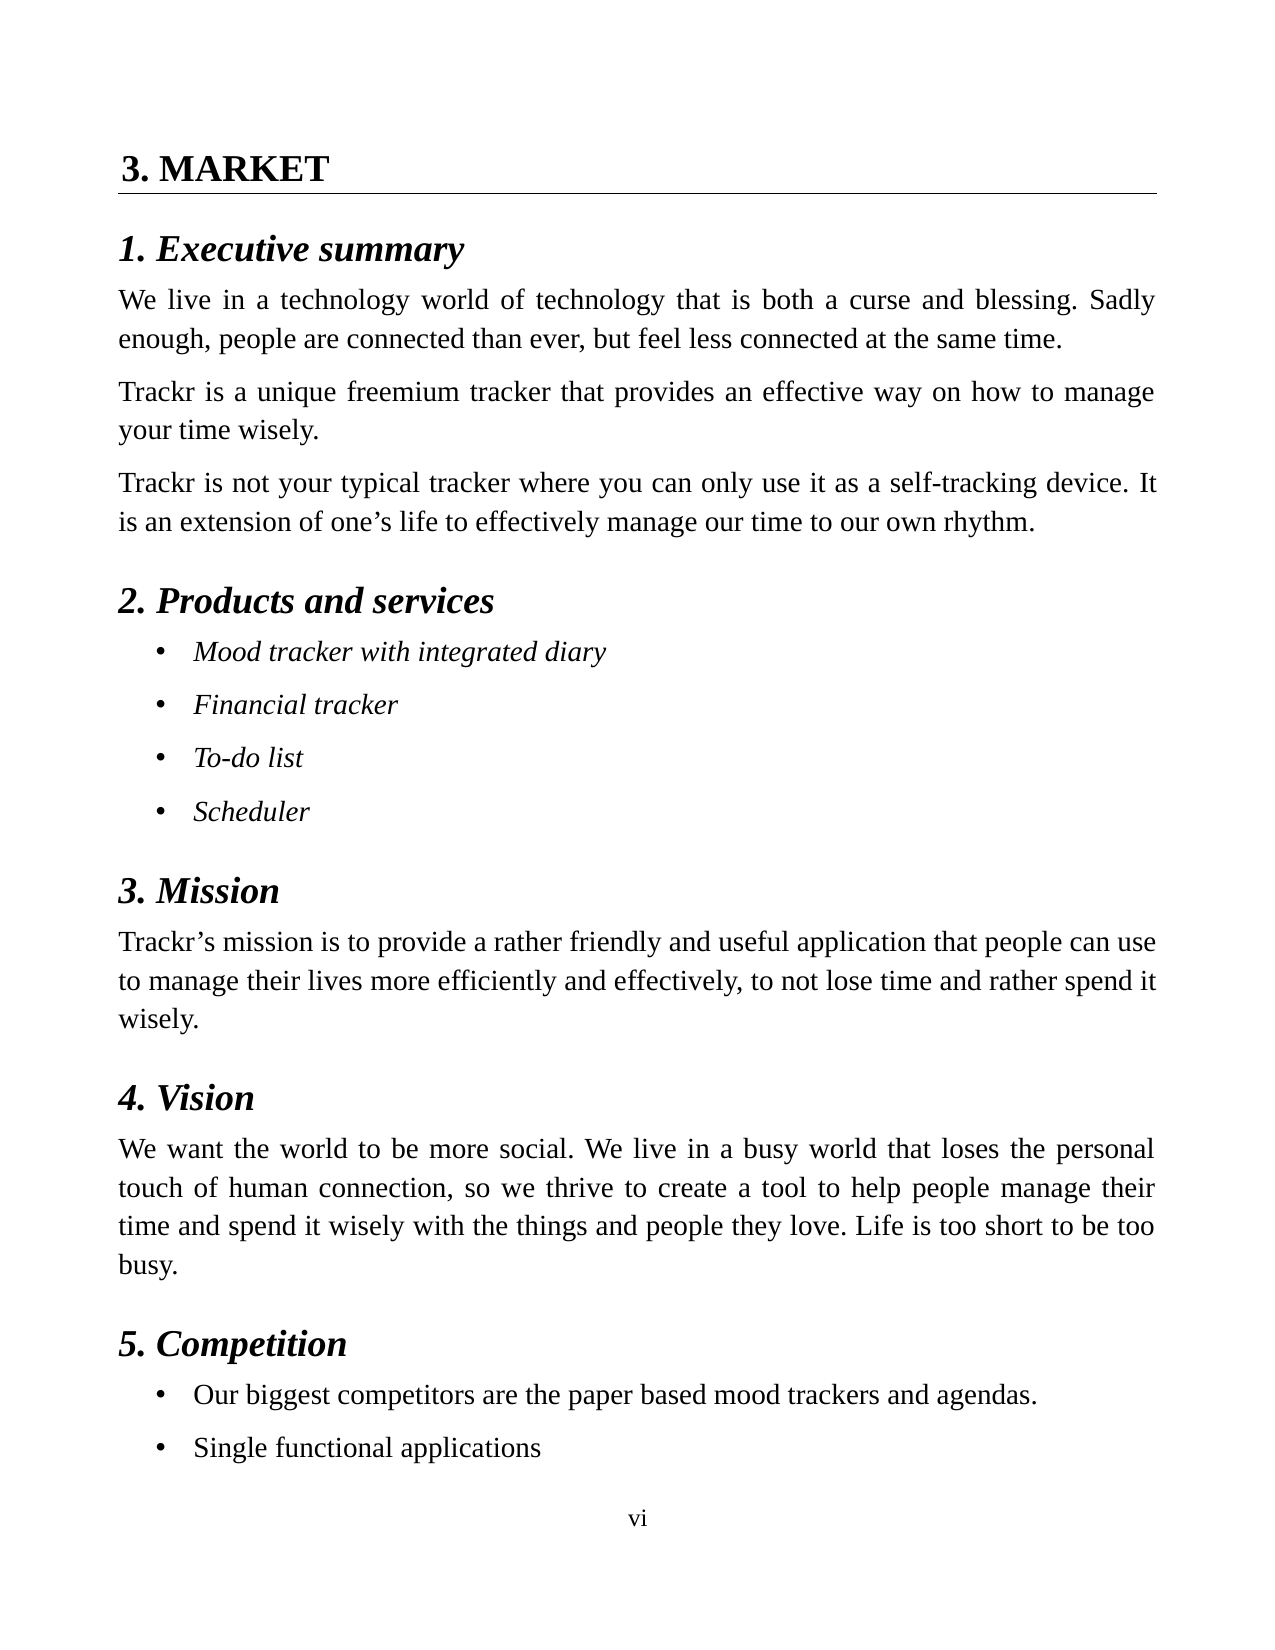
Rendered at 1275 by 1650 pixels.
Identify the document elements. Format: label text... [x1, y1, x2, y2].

subtitle 1. Executive summary [118, 226, 1157, 270]
subtitle 2. Products and services [118, 578, 1157, 622]
subtitle 5. Competition [118, 1321, 1157, 1364]
list Our biggest competitors are the paper based mood trackers and agendas. [156, 1377, 1157, 1411]
text We want the world to be more social. We live in a busy world that loses the personal touch of human connection, so we thrive to create a tool to help people manage their time and spend it wisely with the things and people they love. Life is too short to be too busy. [118, 1131, 1157, 1280]
list Financial tracker [156, 687, 1157, 721]
text Trackr’s mission is to provide a rather friendly and useful application that people can use to manage their lives more efficiently and effectively, to not lose time and rather spend it wisely. [118, 924, 1157, 1035]
list Mood tracker with integrated diary [156, 634, 1157, 668]
list To-do list [156, 741, 1157, 774]
text Trackr is not your typical tracker where you can only use it as a self-tracking device. It is an extension of one’s life to effectively manage our time to our own rhythm. [118, 466, 1157, 538]
subtitle 3. MARKET [118, 143, 1157, 193]
subtitle 4. Vision [118, 1075, 1157, 1119]
list Single functional applications [156, 1430, 1157, 1464]
subtitle 3. Mission [118, 868, 1157, 912]
text Trackr is a unique freemium tracker that provides an effective way on how to manage your time wisely. [118, 374, 1157, 446]
text We live in a technology world of technology that is both a curse and blessing. Sadly enough, people are connected than ever, but feel less connected at the same time. [118, 282, 1157, 354]
list Scheduler [156, 794, 1157, 827]
